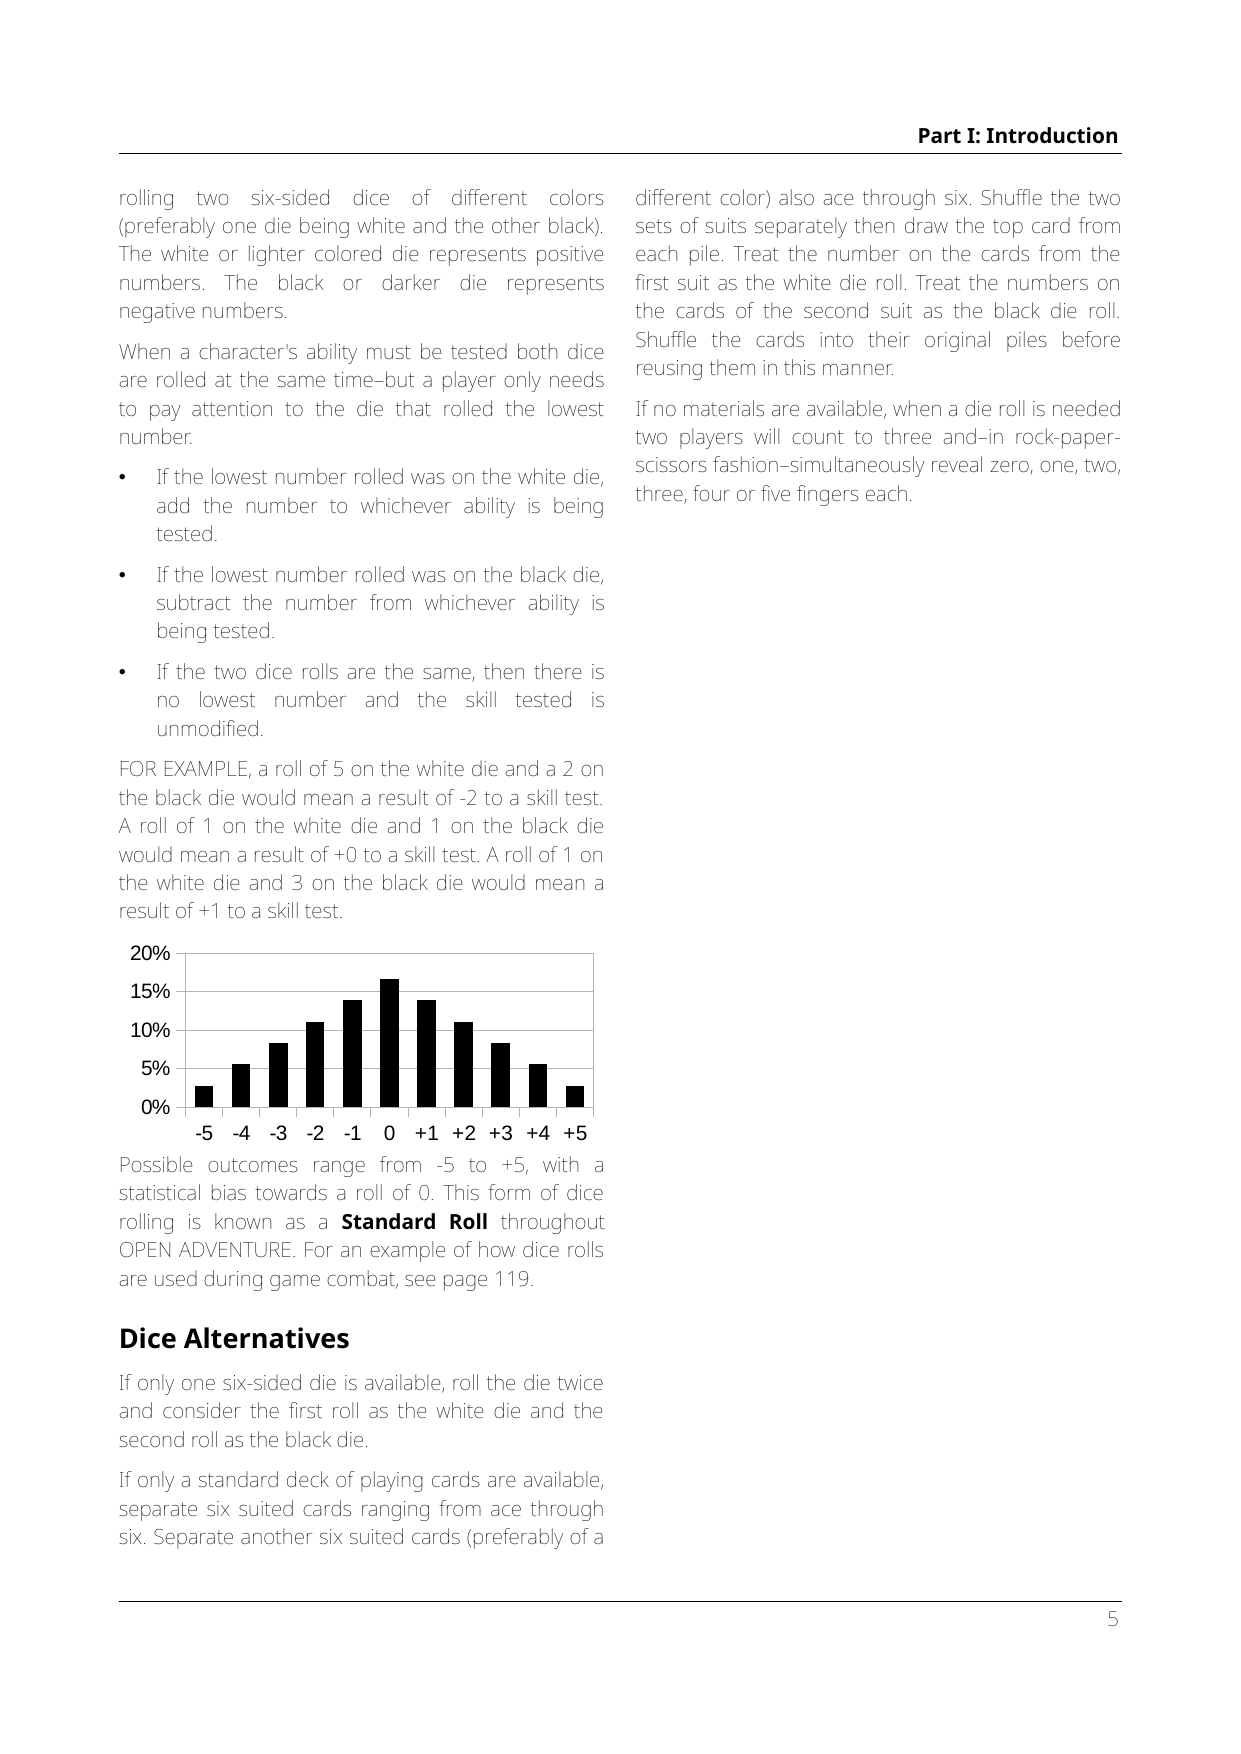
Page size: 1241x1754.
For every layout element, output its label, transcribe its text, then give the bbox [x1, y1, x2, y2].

list If the lowest number rolled was on the white die, add the number to whichever ability is being tested. [118, 462, 605, 548]
text If only one six-sided die is available, roll the die twice and consider the first roll as the white die and the second roll as the black die. [118, 1368, 605, 1453]
list If the two dice rolls are the same, then there is no lowest number and the skill tested is unmodified. [118, 657, 605, 742]
text Possible outcomes range from -5 to +5, with a statistical bias towards a roll of 0. This form of dice rolling is known as a Standard Roll throughout OPEN ADVENTURE. For an example of how dice rolls are used during game combat, see page 81. [118, 937, 605, 1292]
list If the lowest number rolled was on the black die, subtract the number from whichever ability is being tested. [118, 560, 605, 645]
text different color) also ace through six. Shuffle the two sets of suits separately then draw the top card from each pile. Treat the number on the cards from the first suit as the white die roll. Treat the numbers on the cards of the second suit as the black die roll. Shuffle the cards into their original piles before reusing them in this manner. [635, 183, 1122, 382]
text If no materials are available, when a die roll is needed two players will count to three and–in rock-paper-scissors fashion–simultaneously reveal zero, one, two, three, four or five fingers each. [635, 394, 1122, 507]
text If only a standard deck of playing cards are available, separate six suited cards ranging from ace through six. Separate another six suited cards (preferably of a [118, 1465, 605, 1551]
text Dice Alternatives [118, 1319, 605, 1356]
text When a character's ability must be tested both dice are rolled at the same time–but a player only needs to pay attention to the die that rolled the lowest number. [118, 337, 605, 451]
text rolling two six-sided dice of different colors (preferably one die being white and the other black). The white or lighter colored die represents positive numbers. The black or darker die represents negative numbers. [118, 183, 605, 325]
text FOR EXAMPLE, a roll of 5 on the white die and a 2 on the black die would mean a result of -2 to a skill test. A roll of 1 on the white die and 1 on the black die would mean a result of +0 to a skill test. A roll of 1 on the white die and 3 on the black die would mean a result of +1 to a skill test. [118, 754, 605, 925]
